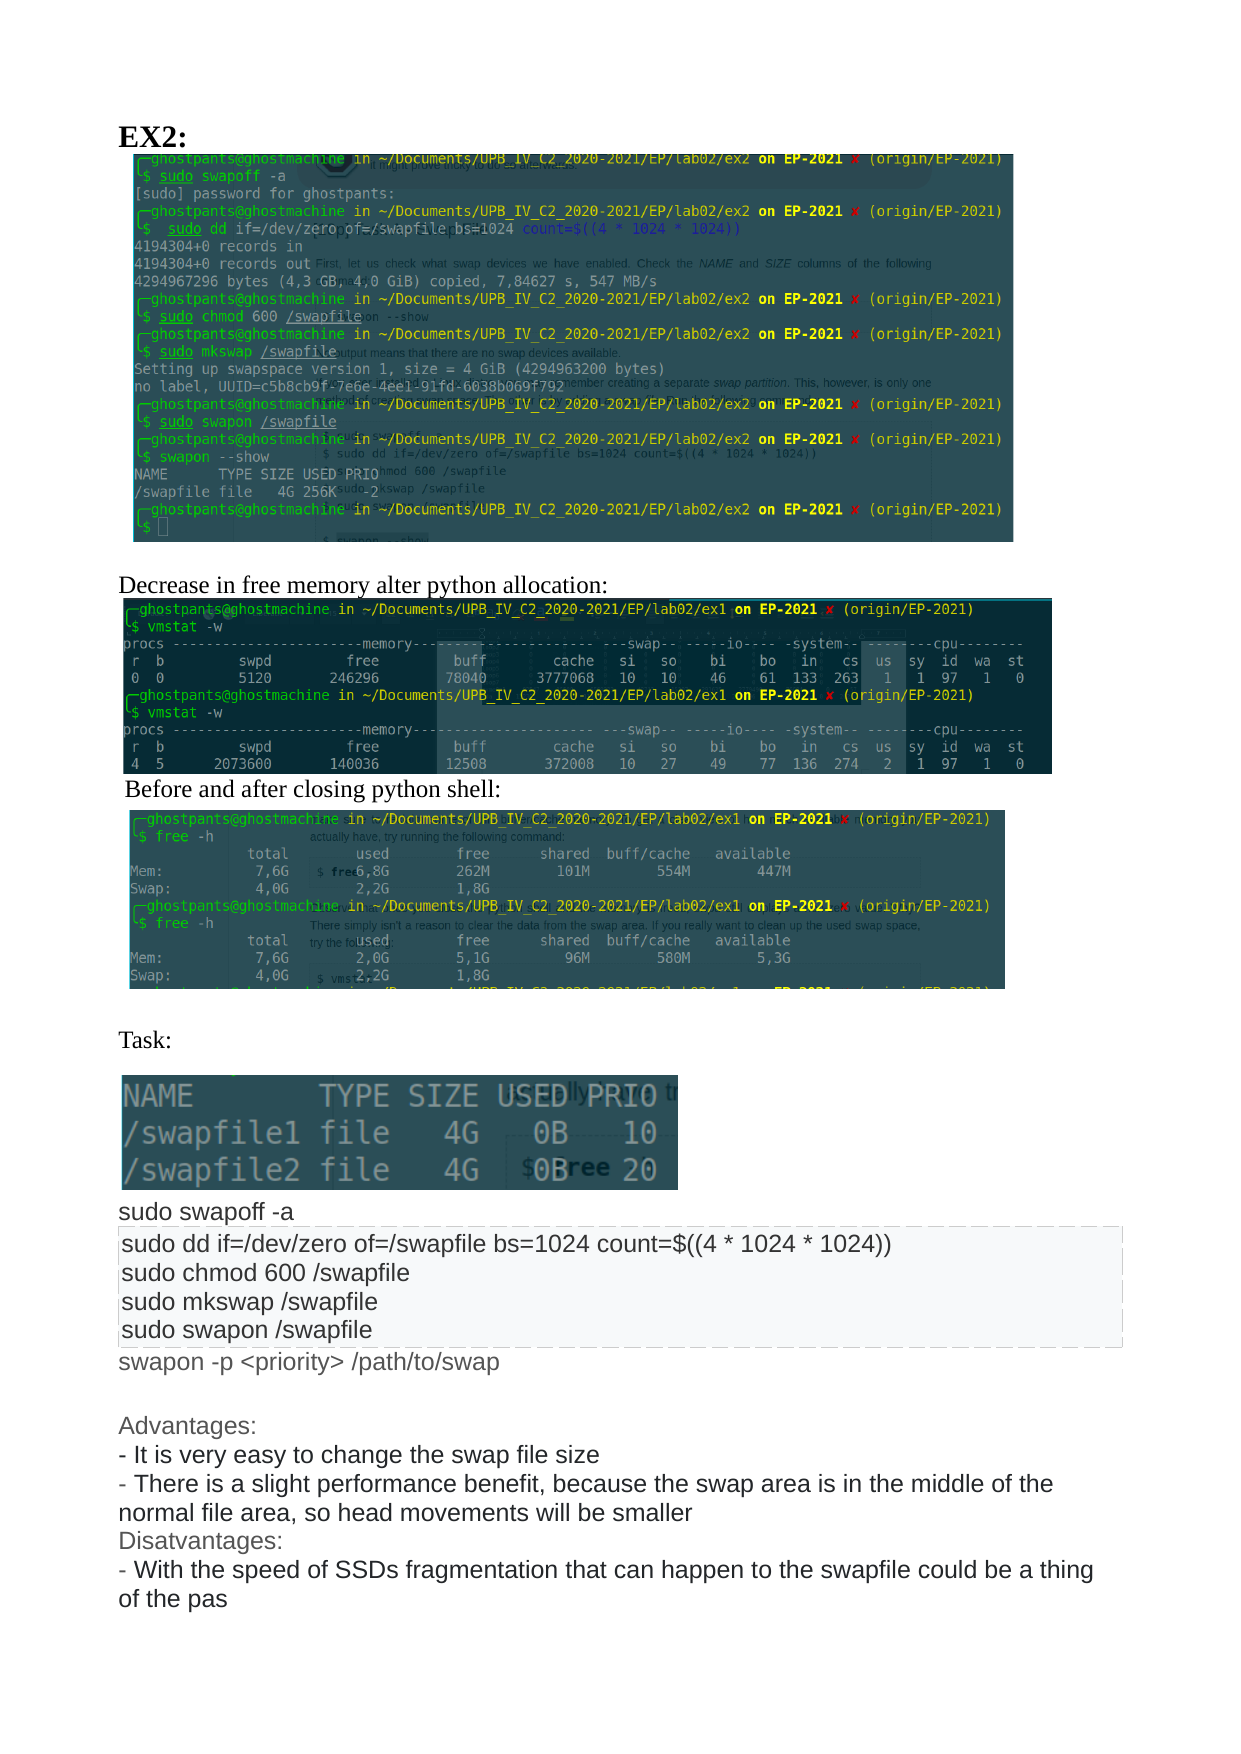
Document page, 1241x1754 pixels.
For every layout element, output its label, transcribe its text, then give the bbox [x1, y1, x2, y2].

text sudo swapoff -a [118, 1197, 1122, 1226]
text - There is a slight performance benefit, because the swap area is in the middle of the normal file area, so head movements will be smaller [118, 1469, 1122, 1526]
picture [123, 598, 1052, 774]
picture [121, 1075, 678, 1190]
text Decrease in free memory alter python allocation: [118, 570, 1122, 599]
text sudo dd if=/dev/zero of=/swapfile bs=1024 count=$((4 * 1024 * 1024)) [118, 1226, 1122, 1255]
text Before and after closing python shell: [118, 599, 1122, 803]
text sudo swapon /swapfile [118, 1312, 1122, 1347]
text sudo chmod 600 /swapfile [118, 1255, 1122, 1284]
text - With the speed of SSDs fragmentation that can happen to the swapfile could be a thing of the pas [118, 1555, 1122, 1613]
text Advantages: [118, 1411, 1122, 1440]
text swapon -p <priority> /path/to/swap [118, 1347, 1122, 1376]
text Task: [118, 1025, 1122, 1054]
text EX2: [118, 118, 1122, 154]
text - It is very easy to change the swap file size [118, 1440, 1122, 1469]
text sudo mkswap /swapfile [118, 1284, 1122, 1312]
picture [133, 154, 1014, 542]
picture [129, 810, 1005, 989]
text Disatvantages: [118, 1526, 1122, 1555]
